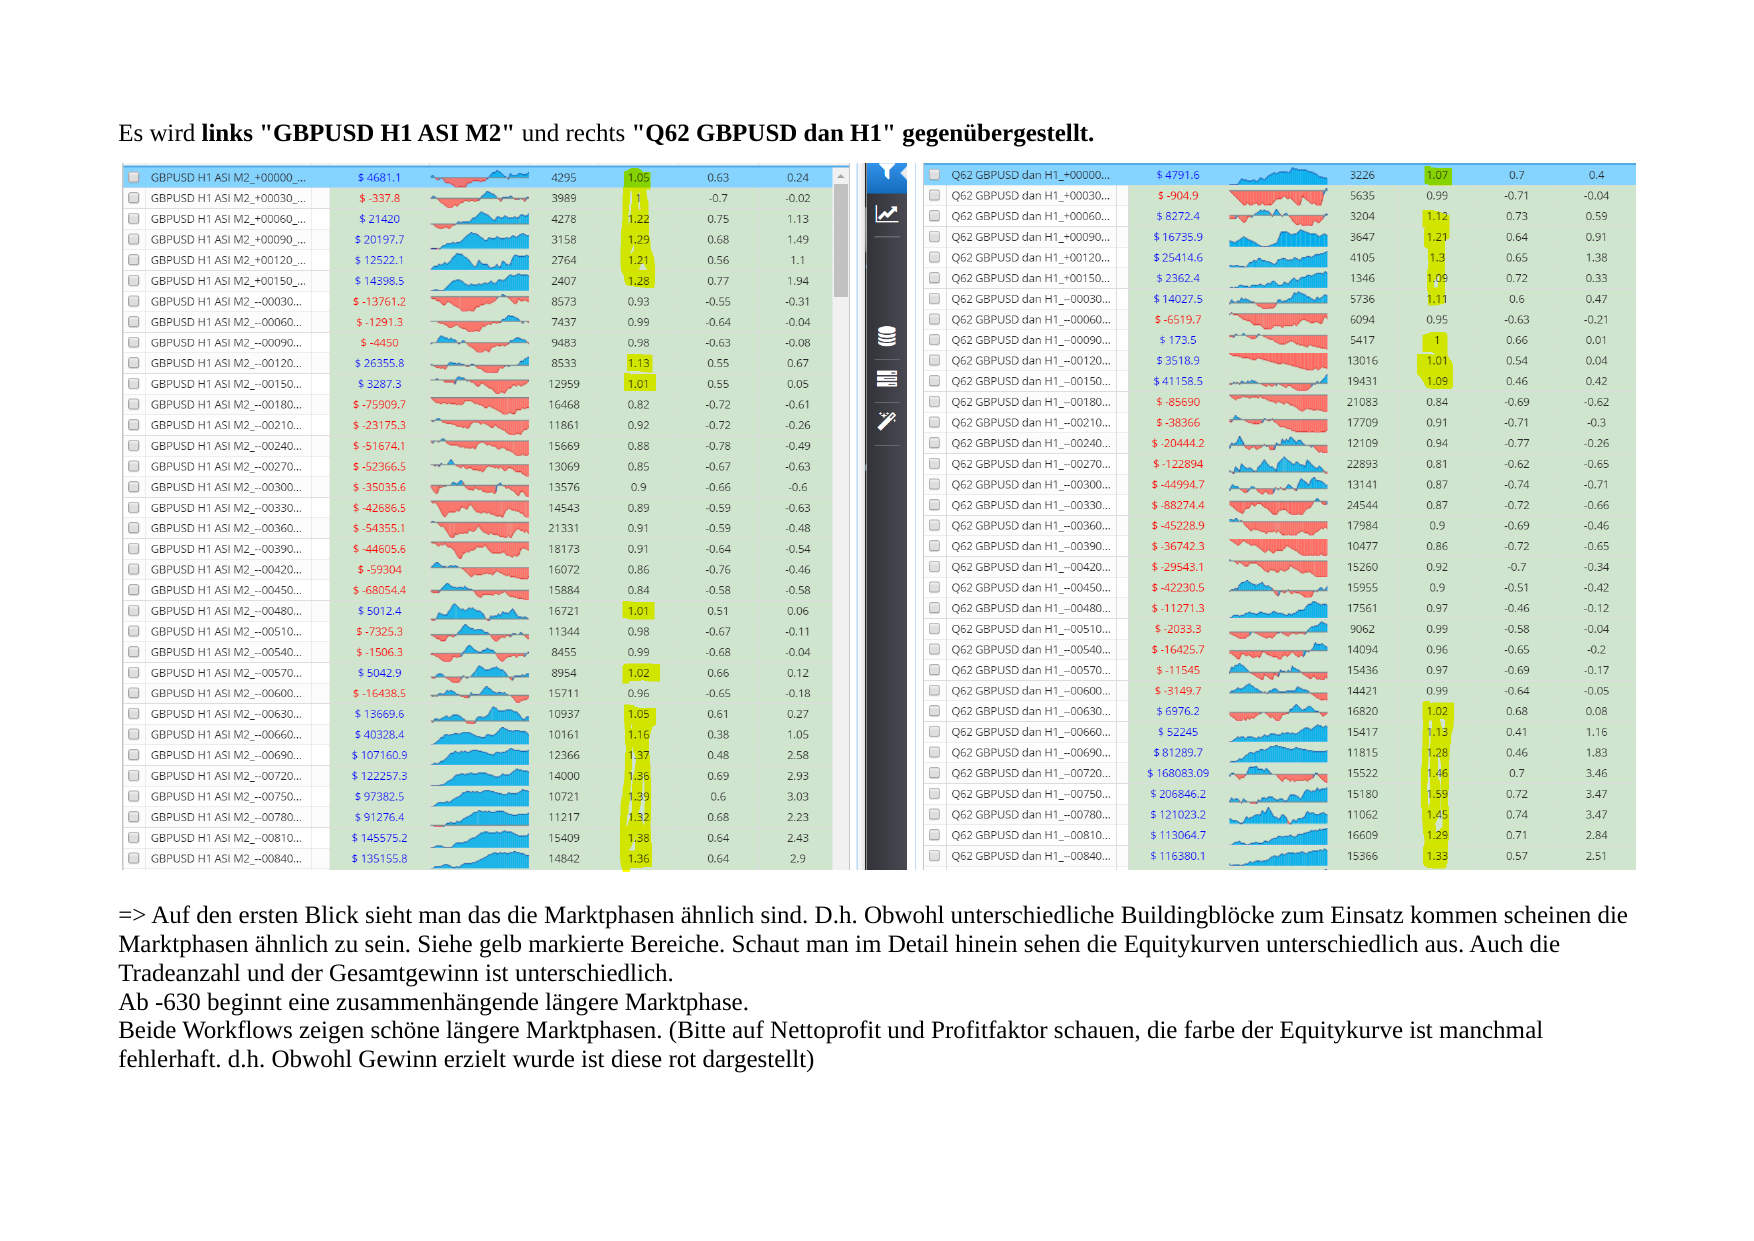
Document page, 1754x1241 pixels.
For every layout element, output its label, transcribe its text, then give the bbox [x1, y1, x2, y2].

text Es wird links "GBPUSD H1 ASI M2" und rechts "Q62 GBPUSD dan H1" gegenübergestellt. [118, 118, 1636, 147]
text => Auf den ersten Blick sieht man das die Marktphasen ähnlich sind. D.h. Obwohl unterschiedliche Buildingblöcke zum Einsatz kommen scheinen die Marktphasen ähnlich zu sein. Siehe gelb markierte Bereiche. Schaut man im Detail hinein sehen die Equitykurven unterschiedlich aus. Auch die Tradeanzahl und der Gesamtgewinn ist unterschiedlich. [118, 900, 1636, 987]
text Beide Workflows zeigen schöne längere Marktphasen. (Bitte auf Nettoprofit und Profitfaktor schauen, die farbe der Equitykurve ist manchmal fehlerhaft. d.h. Obwohl Gewinn erzielt wurde ist diese rot dargestellt) [118, 1015, 1636, 1073]
text Ab -630 beginnt eine zusammenhängende längere Marktphase. [118, 987, 1636, 1015]
picture [118, 163, 1636, 872]
